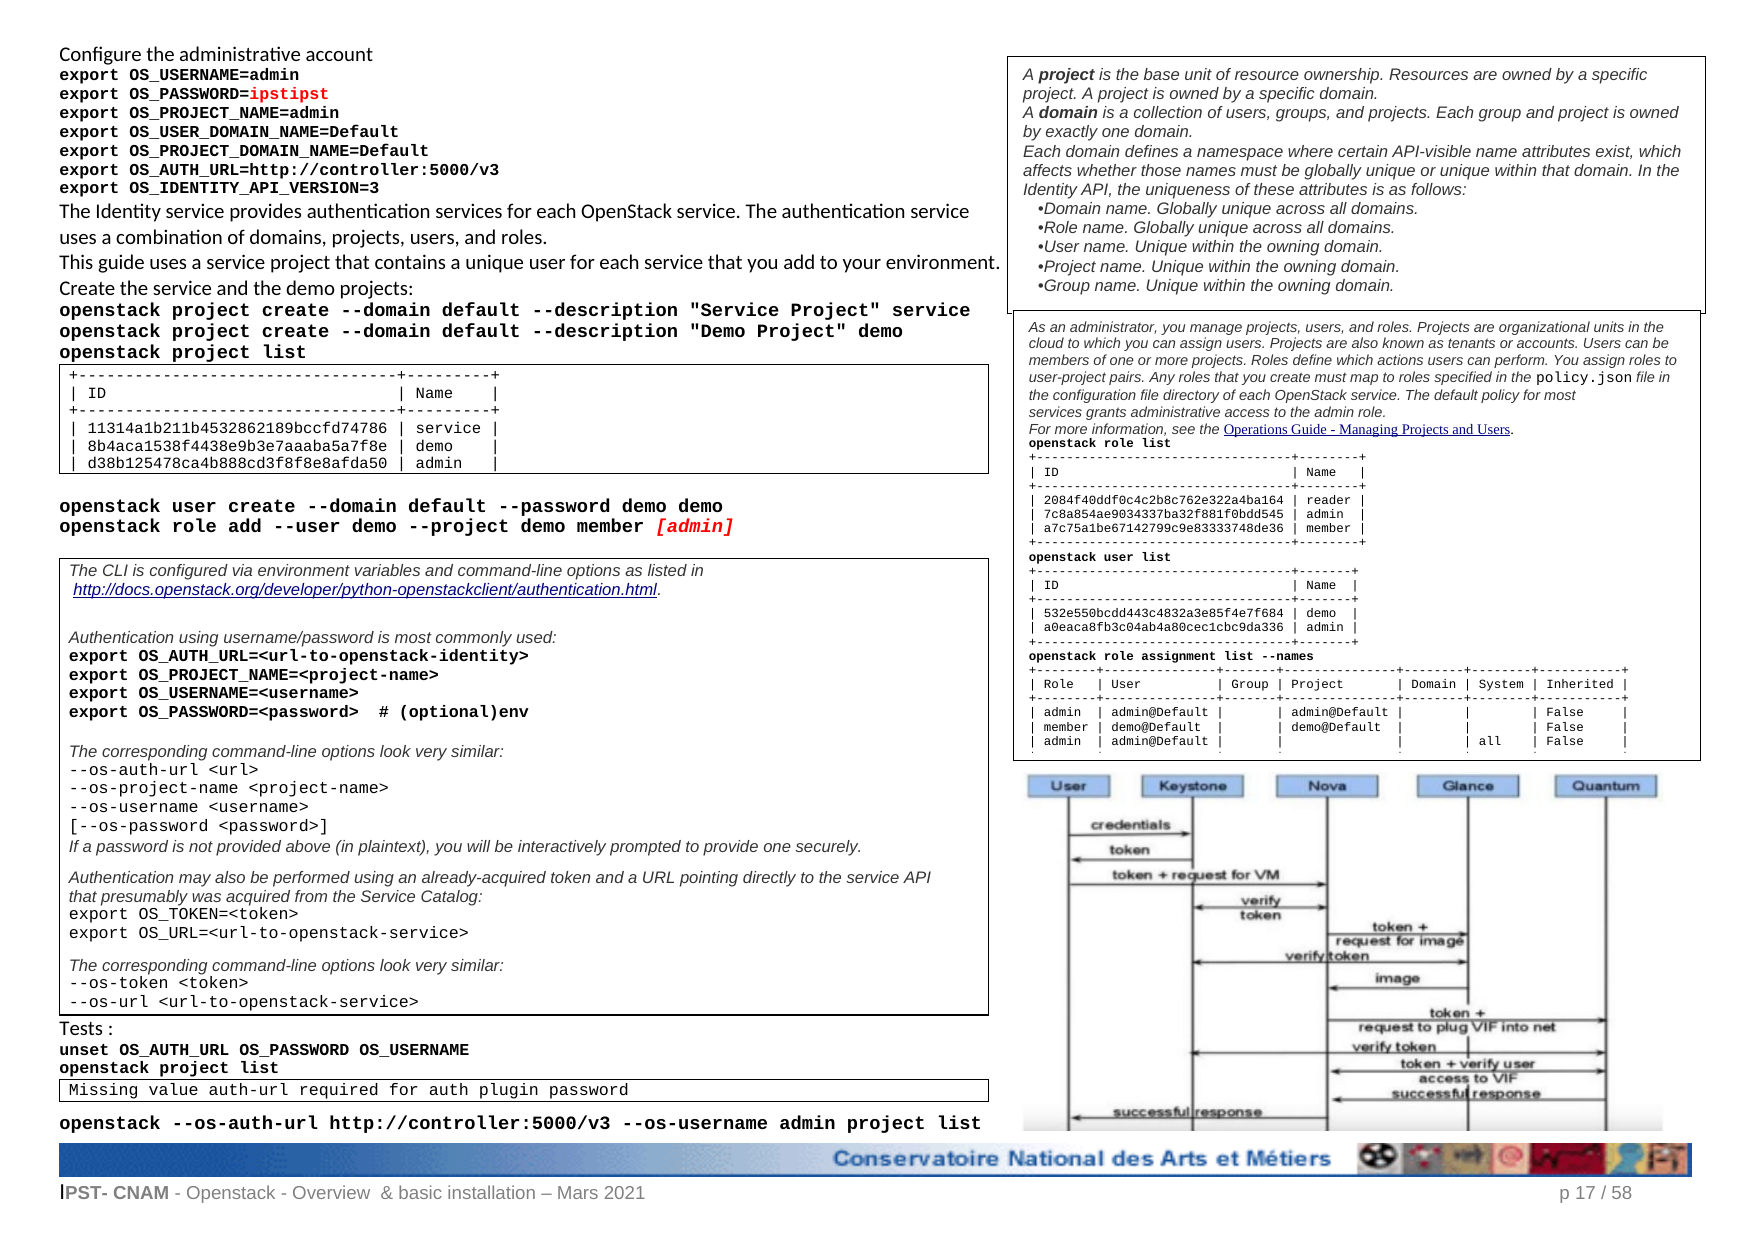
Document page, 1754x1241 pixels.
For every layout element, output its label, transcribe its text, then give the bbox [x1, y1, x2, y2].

text +----------------------------------+---------+ [60, 399, 988, 417]
text +--------+---------------+-------+---------------+--------+--------+-----------+ [1028, 749, 1685, 753]
text export OS_URL=<url-to-openstack-service> [60, 922, 988, 944]
text Each domain defines a namespace where certain API-visible name attributes exist, which affects whether those names must be globally unique or unique within that domain. In the Identity API, the uniqueness of these attributes is as follows: [1023, 141, 1690, 199]
text export OS_USER_DOMAIN_NAME=Default [59, 123, 1007, 142]
text --os-username <username> [60, 796, 988, 814]
text Configure the administrative account [59, 41, 1695, 67]
text export OS_IDENTITY_API_VERSION=3 [59, 180, 1007, 199]
text openstack project create --domain default --description "Demo Project" demo [59, 322, 1012, 343]
text export OS_USERNAME=admin [59, 67, 1007, 86]
text --os-project-name <project-name> [60, 777, 988, 796]
text Authentication using username/password is most commonly used: [60, 625, 988, 644]
text | a0eaca8fb3c04ab4a80cec1cbc9da336 | admin | [1028, 621, 1685, 636]
text --os-auth-url <url> [60, 758, 988, 777]
text export OS_AUTH_URL=<url-to-openstack-identity> [60, 644, 988, 663]
picture [1020, 772, 1666, 1131]
text As an administrator, you manage projects, users, and roles. Projects are organizational units in the cloud to which you can assign users. Projects are also known as tenants or accounts. Users can be members of one or more projects. Roles define which actions users can perform. You assign roles to user-project pairs. Any roles that you create must map to roles specified in the policy.json file in the configuration file directory of each OpenStack service. The default policy for most [1028, 318, 1685, 403]
text Missing value auth-url required for auth plugin password [60, 1080, 988, 1101]
text +----------------------------------+---------+ [60, 365, 988, 382]
text export OS_AUTH_URL=http://controller:5000/v3 [59, 161, 1007, 180]
text +----------------------------------+--------+ [1028, 451, 1685, 466]
text openstack project create --domain default --description "Service Project" service [59, 300, 1013, 761]
text +----------------------------------+-------+ [1028, 565, 1685, 579]
text export OS_PROJECT_NAME=<project-name> [60, 663, 988, 682]
text The Identity service provides authentication services for each OpenStack service. The authentication service uses a combination of domains, projects, users, and roles. [59, 199, 1007, 249]
text | d38b125478ca4b888cd3f8f8e8afda50 | admin | [60, 453, 988, 473]
text openstack project list [59, 1060, 1020, 1079]
text Authentication may also be performed using an already-acquired token and a URL pointing directly to the service API [60, 864, 988, 884]
text services grants administrative access to the admin role. [1028, 403, 1685, 420]
text A project is the base unit of resource ownership. Resources are owned by a specific project. A project is owned by a specific domain. [1023, 65, 1690, 103]
text A domain is a collection of users, groups, and projects. Each group and project is owned by exactly one domain. [1023, 103, 1690, 141]
text openstack project list [59, 343, 1012, 364]
text openstack role list [1028, 437, 1685, 451]
text Tests : [59, 1016, 1020, 1041]
text | admin | admin@Default | | admin@Default | | | False | [1028, 706, 1685, 721]
text | admin | admin@Default | | | | all | False | [1028, 735, 1685, 749]
text [--os-password <password>] [60, 814, 988, 833]
text unset OS_AUTH_URL OS_PASSWORD OS_USERNAME [59, 1041, 1020, 1060]
text •Group name. Unique within the owning domain. [1023, 276, 1690, 295]
text | Role | User | Group | Project | Domain | System | Inherited | [1028, 678, 1685, 692]
text http://docs.openstack.org/developer/python-openstackclient/authentication.html. [60, 577, 988, 599]
text that presumably was acquired from the Service Catalog: [60, 884, 988, 903]
text export OS_PROJECT_NAME=admin [59, 104, 1007, 123]
text [1666, 1016, 1695, 1041]
text | 11314a1b211b4532862189bccfd74786 | service | [60, 417, 988, 435]
text For more information, see the Operations Guide - Managing Projects and Users. [1028, 420, 1685, 437]
text | 2084f40ddf0c4c2b8c762e322a4ba164 | reader | [1028, 494, 1685, 508]
text export OS_PASSWORD=<password> # (optional)env [60, 701, 988, 723]
text --os-token <token> [60, 972, 988, 991]
text +----------------------------------+--------+ [1028, 480, 1685, 494]
text | ID | Name | [1028, 466, 1685, 480]
text This guide uses a service project that contains a unique user for each service that you add to your environment. [59, 249, 1007, 275]
text The CLI is configured via environment variables and command-line options as listed in [60, 559, 988, 577]
text | 532e550bcdd443c4832a3e85f4e7f684 | demo | [1028, 607, 1685, 621]
text •Project name. Unique within the owning domain. [1023, 256, 1690, 276]
text The corresponding command-line options look very similar: [60, 952, 988, 972]
text export OS_USERNAME=<username> [60, 682, 988, 701]
text [1666, 1060, 1695, 1079]
text +--------+---------------+-------+---------------+--------+--------+-----------+ [1028, 692, 1685, 706]
text +----------------------------------+-------+ [1028, 593, 1685, 607]
text --os-url <url-to-openstack-service> [60, 991, 988, 1014]
text openstack role add --user demo --project demo member [admin] [59, 516, 1012, 537]
text openstack user create --domain default --password demo demo [59, 495, 1012, 516]
text | 8b4aca1538f4438e9b3e7aaaba5a7f8e | demo | [60, 435, 988, 453]
text [1008, 57, 1705, 313]
text | 7c8a854ae9034337ba32f881f0bdd545 | admin | [1028, 508, 1685, 522]
text | ID | Name | [1028, 579, 1685, 593]
text •Role name. Globally unique across all domains. [1023, 218, 1690, 237]
text export OS_TOKEN=<token> [60, 903, 988, 922]
text Create the service and the demo projects: [59, 275, 1007, 300]
text If a password is not provided above (in plaintext), you will be interactively prompted to provide one securely. [60, 833, 988, 856]
text openstack user list [1028, 551, 1685, 565]
text openstack --os-auth-url http://controller:5000/v3 --os-username admin project list [59, 1113, 1695, 1135]
text +----------------------------------+-------+ [1028, 636, 1685, 650]
text export OS_PROJECT_DOMAIN_NAME=Default [59, 142, 1007, 161]
text | ID | Name | [60, 382, 988, 399]
text •Domain name. Globally unique across all domains. [1023, 199, 1690, 218]
text | a7c75a1be67142799c9e83333748de36 | member | [1028, 522, 1685, 536]
text The corresponding command-line options look very similar: [60, 739, 988, 758]
text +--------+---------------+-------+---------------+--------+--------+-----------+ [1028, 664, 1685, 678]
text openstack role assignment list --names [1028, 650, 1685, 664]
text export OS_PASSWORD=ipstipst [59, 86, 1007, 104]
text | member | demo@Default | | demo@Default | | | False | [1028, 721, 1685, 735]
text •User name. Unique within the owning domain. [1023, 237, 1690, 256]
text openstack project create --domain default --description "Service Project" service [1014, 311, 1700, 760]
text +----------------------------------+--------+ [1028, 536, 1685, 551]
